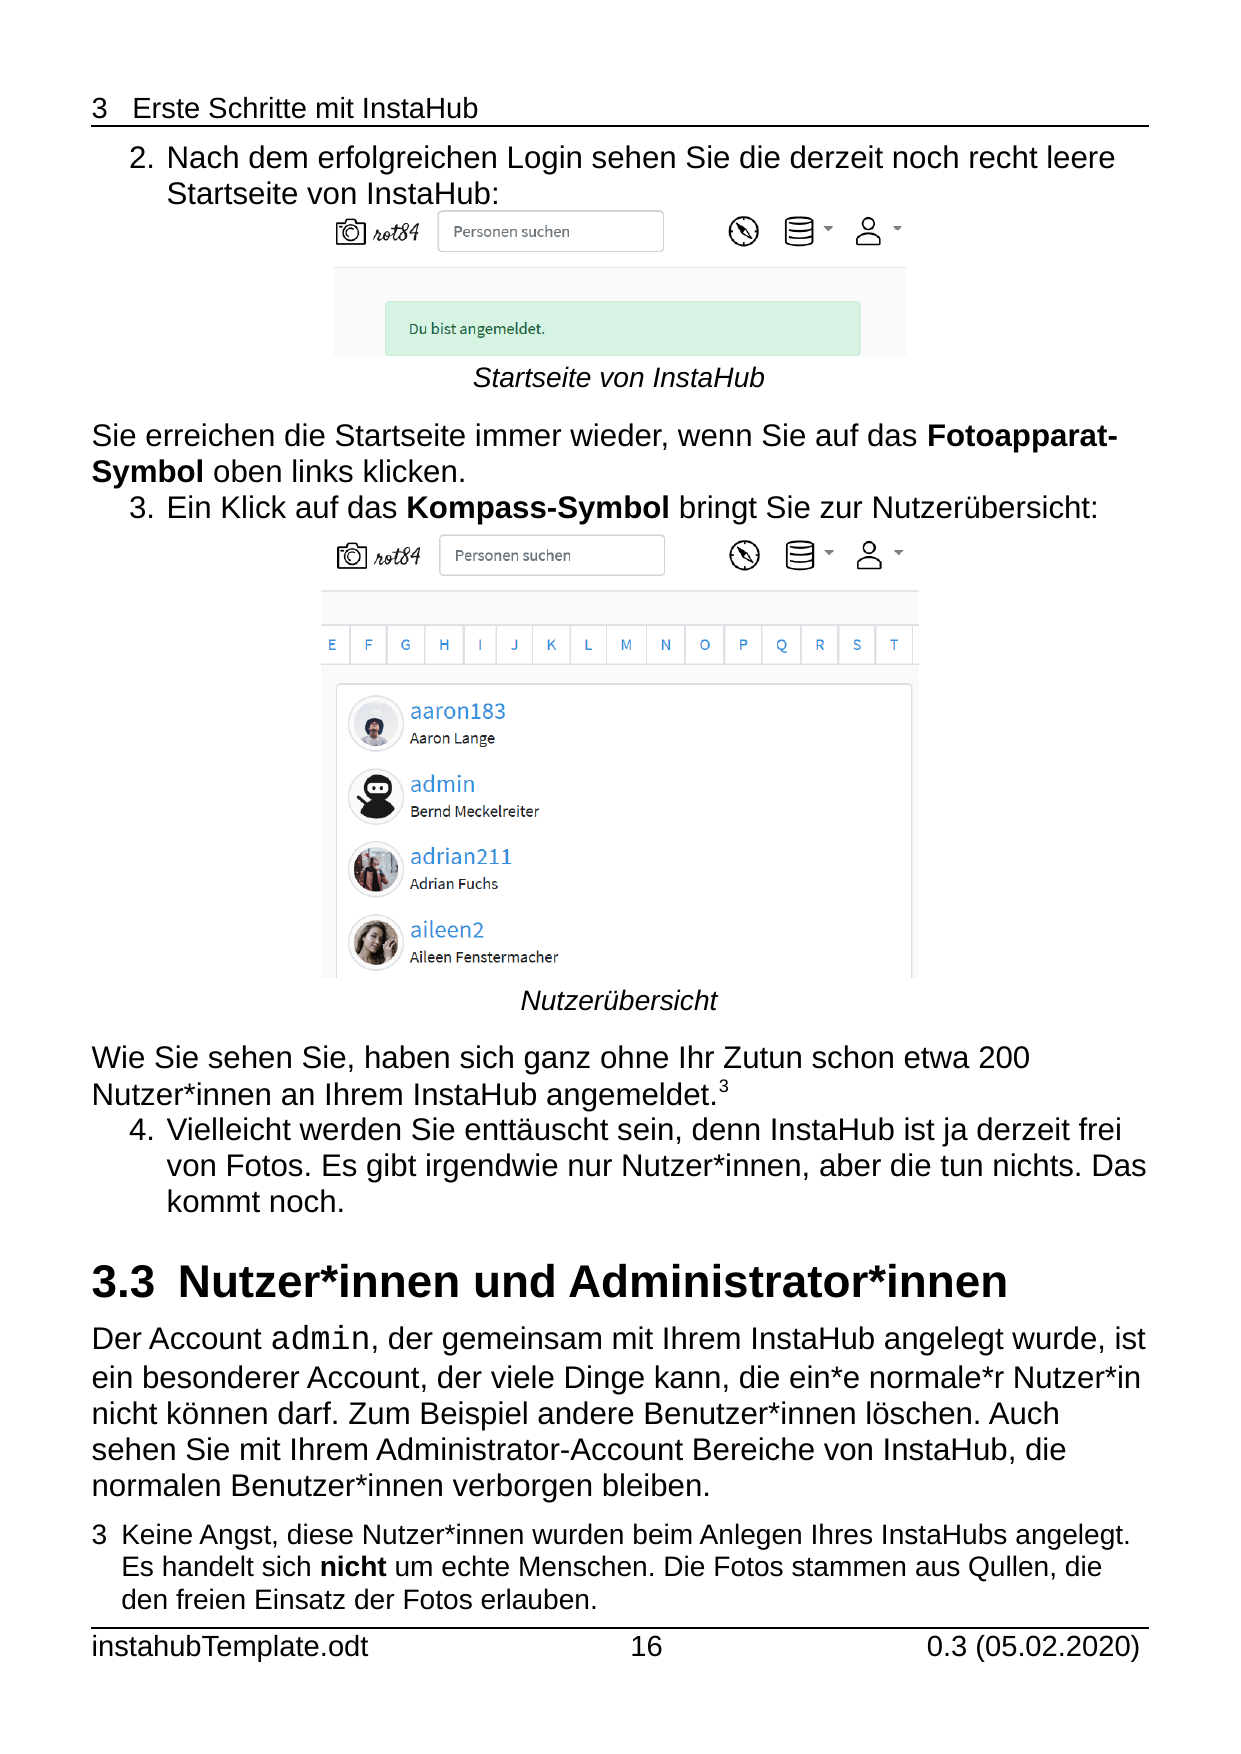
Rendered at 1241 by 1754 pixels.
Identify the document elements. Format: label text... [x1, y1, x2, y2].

text Wie Sie sehen Sie, haben sich ganz ohne Ihr Zutun schon etwa 200 Nutzer*innen an Ihrem InstaHub angemeldet. [91, 1039, 1149, 1111]
picture [333, 210, 907, 356]
list Ein Klick auf das Kompass-Symbol bringt Sie zur Nutzerübersicht: [129, 489, 1149, 525]
text Sie erreichen die Startseite immer wieder, wenn Sie auf das Fotoapparat-Symbol oben links klicken. [91, 417, 1149, 489]
text Startseite von InstaHub [91, 361, 1149, 394]
list Vielleicht werden Sie enttäuscht sein, denn InstaHub ist ja derzeit frei von Fotos. Es gibt irgendwie nur Nutzer*innen, aber die tun nichts. Das kommt noch. [129, 1111, 1149, 1219]
text Nutzerübersicht [91, 983, 1149, 1016]
text Keine Angst, diese Nutzer*innen wurden beim Anlegen Ihres InstaHubs angelegt. Es handelt sich nicht um echte Menschen. Die Fotos stammen aus Qullen, die den freien Einsatz der Fotos erlauben. [91, 1518, 1149, 1615]
list Nach dem erfolgreichen Login sehen Sie die derzeit noch recht leere Startseite von InstaHub: [129, 139, 1149, 211]
picture [321, 525, 919, 978]
subtitle Nutzer*innen und Administrator*innen [91, 1255, 1149, 1307]
text Der Account admin, der gemeinsam mit Ihrem InstaHub angelegt wurde, ist ein besonderer Account, der viele Dinge kann, die ein*e normale*r Nutzer*in nicht können darf. Zum Beispiel andere Benutzer*innen löschen. Auch sehen Sie mit Ihrem Administrator-Account Bereiche von InstaHub, die normalen Benutzer*innen verborgen bleiben. [91, 1320, 1149, 1503]
